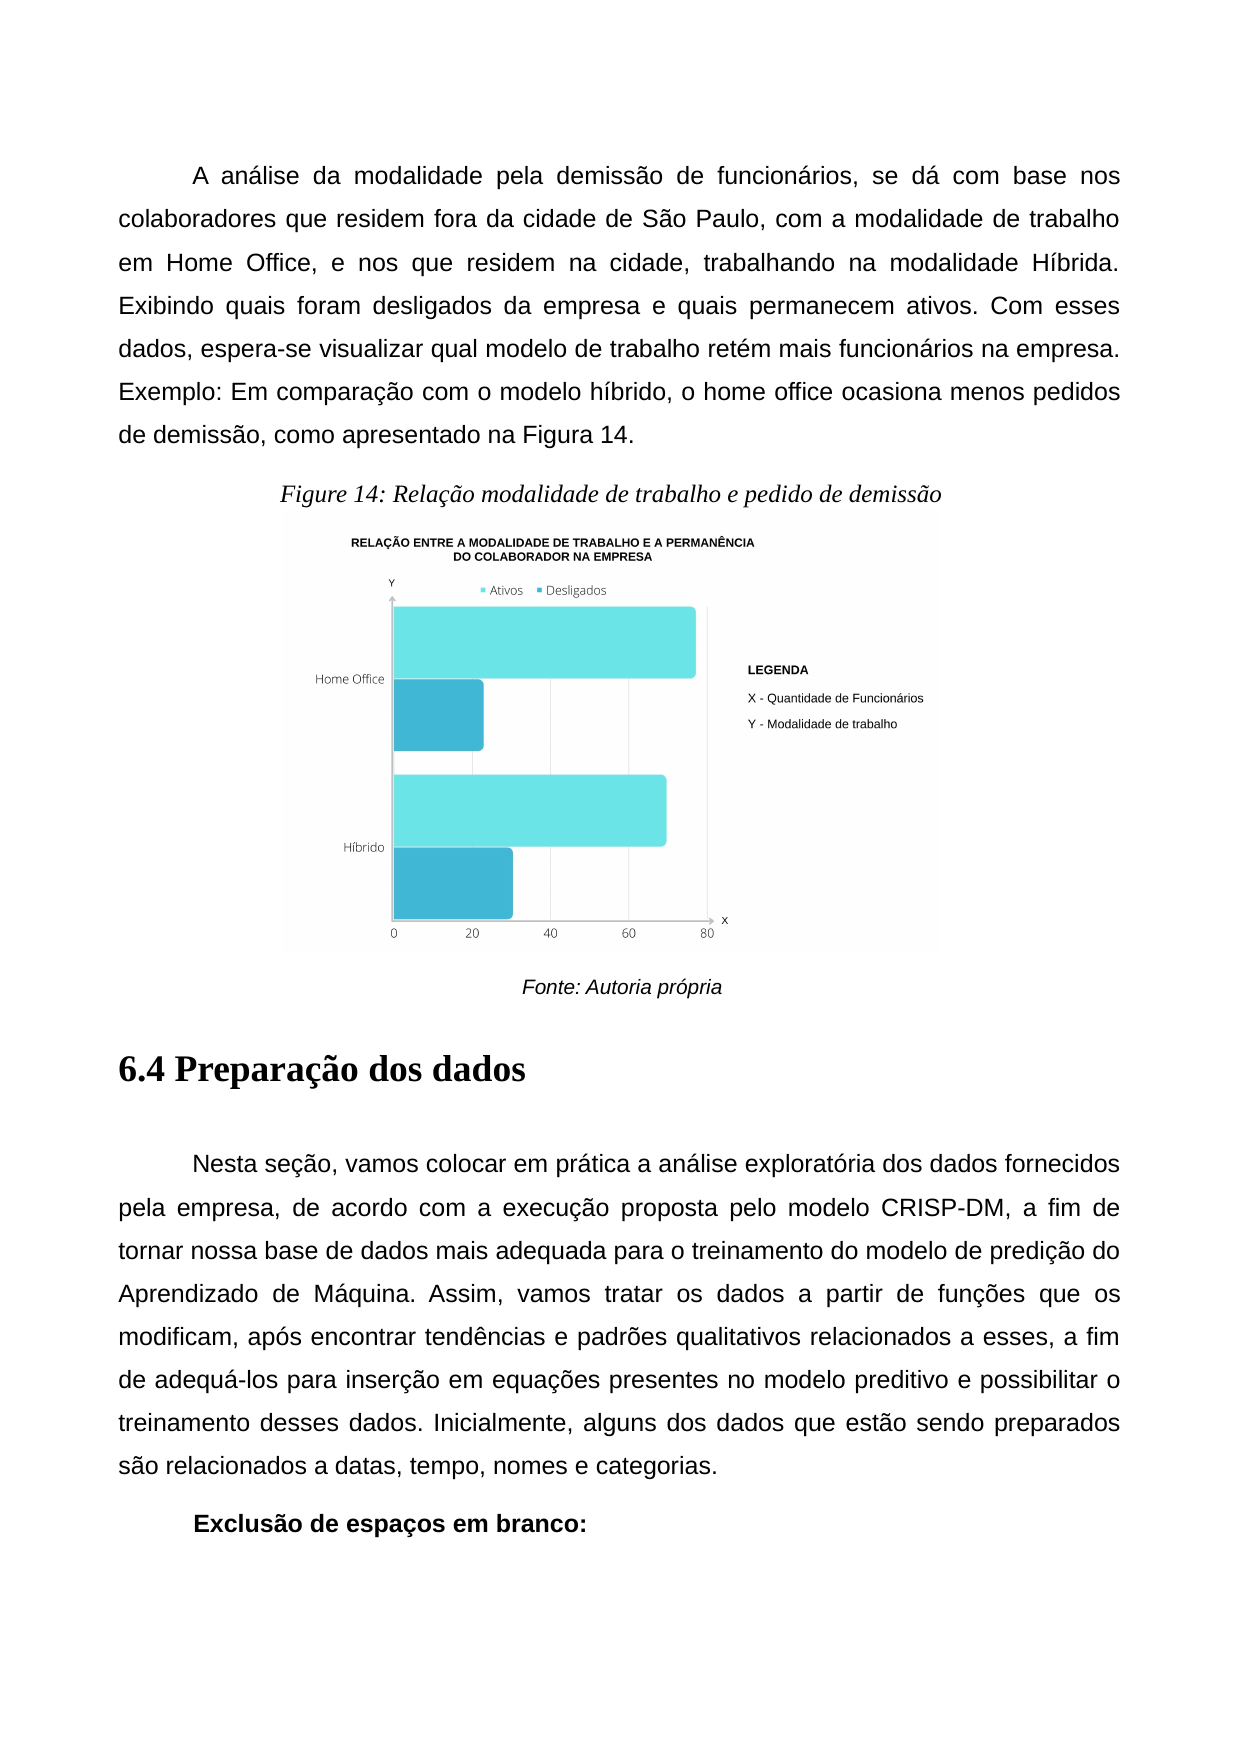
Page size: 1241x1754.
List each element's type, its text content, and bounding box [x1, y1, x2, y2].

list Exclusão de espaços em branco: [156, 1509, 1122, 1538]
text Figure 14: Relação modalidade de trabalho e pedido de demissão [207, 479, 1017, 508]
text [207, 508, 1017, 963]
picture [283, 508, 917, 953]
subtitle 6.4 Preparação dos dados [118, 1046, 1122, 1089]
text Fonte: Autoria própria [118, 478, 1122, 999]
text Nesta seção, vamos colocar em prática a análise exploratória dos dados fornecidos pela empresa, de acordo com a execução proposta pelo modelo CRISP-DM, a fim de tornar nossa base de dados mais adequada para o treinamento do modelo de predição do Aprendizado de Máquina. Assim, vamos tratar os dados a partir de funções que os modificam, após encontrar tendências e padrões qualitativos relacionados a esses, a fim de adequá-los para inserção em equações presentes no modelo preditivo e possibilitar o treinamento desses dados. Inicialmente, alguns dos dados que estão sendo preparados são relacionados a datas, tempo, nomes e categorias. [118, 1149, 1122, 1480]
text A análise da modalidade pela demissão de funcionários, se dá com base nos colaboradores que residem fora da cidade de São Paulo, com a modalidade de trabalho em Home Office, e nos que residem na cidade, trabalhando na modalidade Híbrida. Exibindo quais foram desligados da empresa e quais permanecem ativos. Com esses dados, espera-se visualizar qual modelo de trabalho retém mais funcionários na empresa. Exemplo: Em comparação com o modelo híbrido, o home office ocasiona menos pedidos de demissão, como apresentado na Figura 14. [118, 118, 1122, 449]
